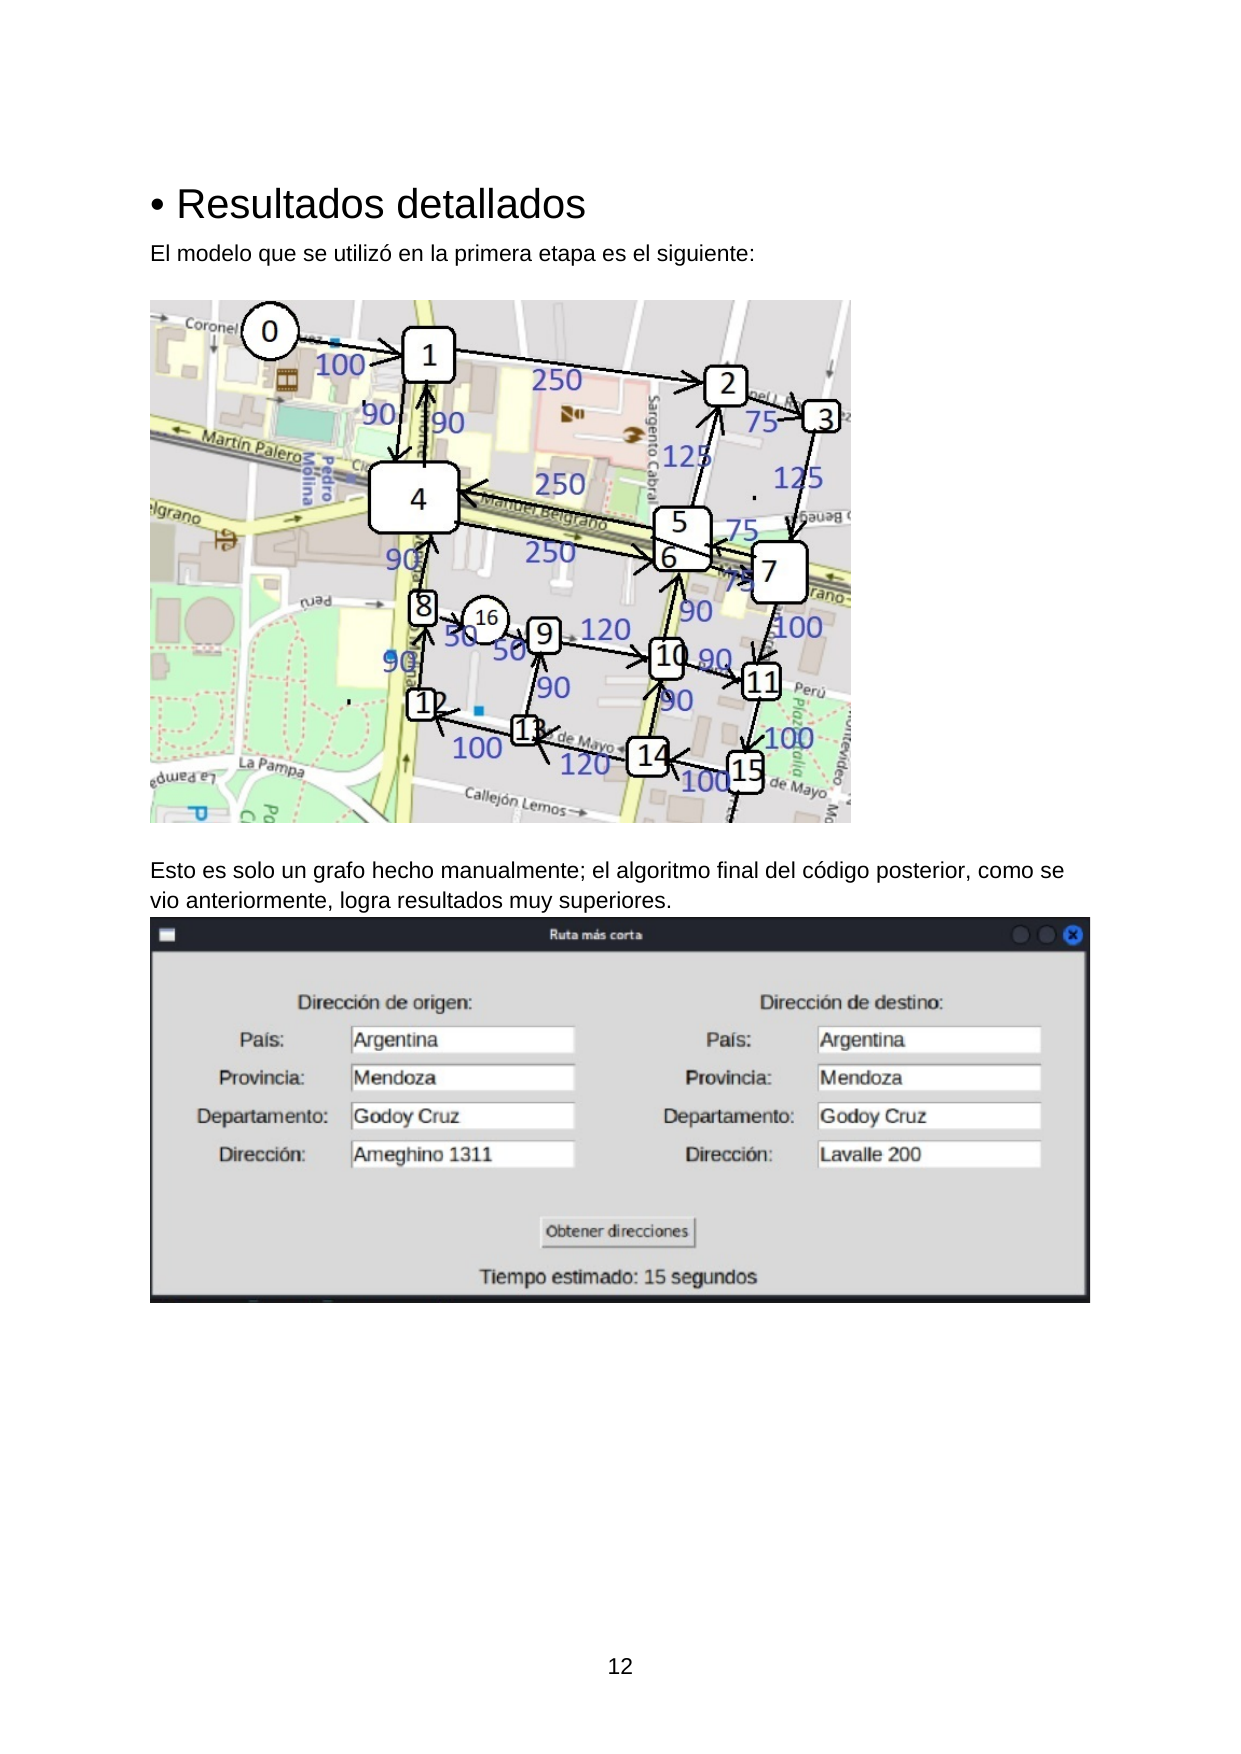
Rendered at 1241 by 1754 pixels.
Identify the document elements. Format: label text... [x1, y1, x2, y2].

picture [150, 917, 1091, 1303]
text El modelo que se utilizó en la primera etapa es el siguiente: [150, 240, 1090, 266]
subtitle • Resultados detallados [150, 179, 1090, 227]
picture [150, 300, 851, 823]
text Esto es solo un grafo hecho manualmente; el algoritmo final del código posterior, como se vio anteriormente, logra resultados muy superiores. [150, 857, 1090, 914]
